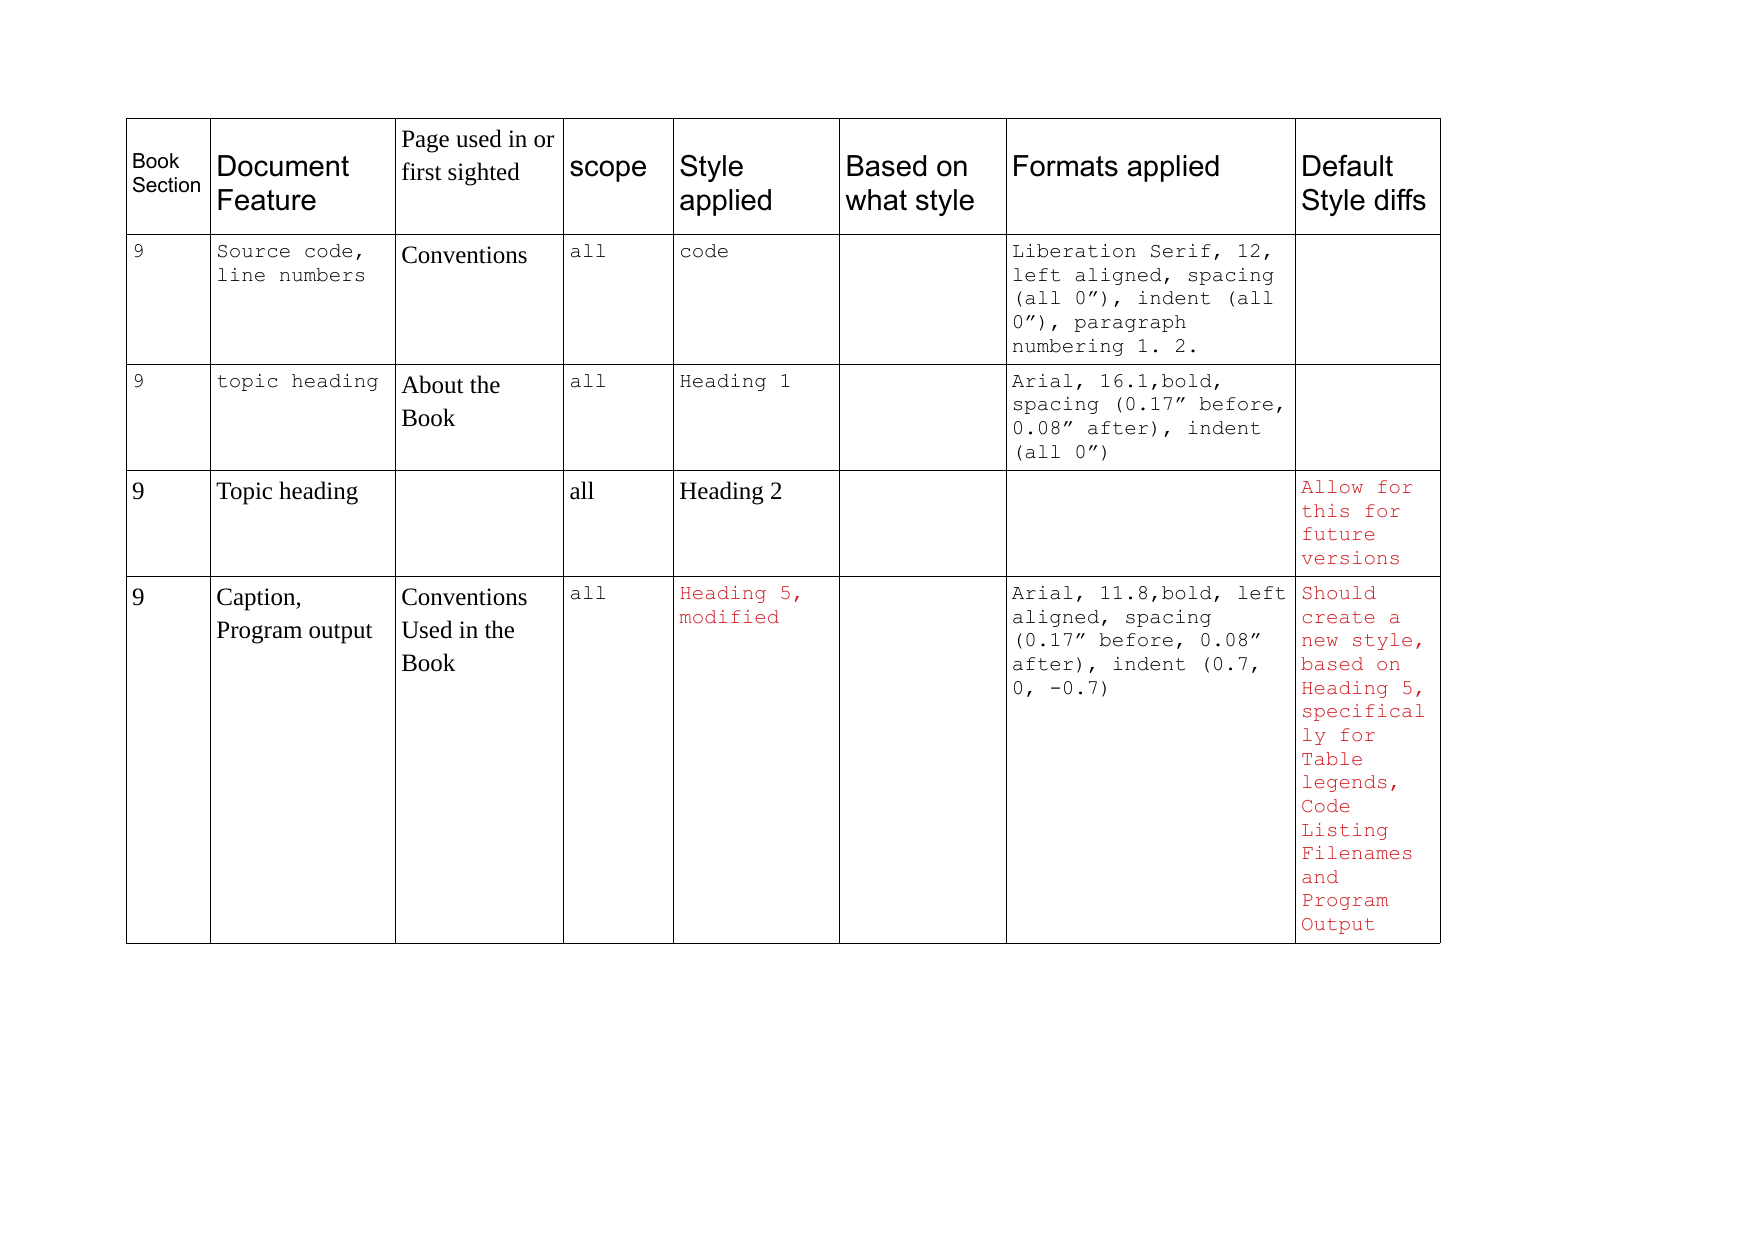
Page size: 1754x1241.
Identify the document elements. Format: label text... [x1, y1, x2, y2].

table_header scope [564, 119, 673, 234]
table_cell Allow for this for future versions [1296, 471, 1440, 576]
table_cell 9 [127, 365, 210, 470]
table_cell Conventions Used in the Book [396, 577, 563, 942]
table_header Book Section [127, 119, 210, 234]
table_cell [840, 577, 1006, 942]
table_cell Topic heading [211, 471, 395, 576]
table_cell [1296, 235, 1440, 364]
table_header Default Style diffs [1296, 119, 1440, 234]
table_header Style applied [674, 119, 839, 234]
table_cell all [564, 577, 673, 942]
table_cell all [564, 365, 673, 470]
table_cell all [564, 471, 673, 576]
table_cell Arial, 11.8,bold, left aligned, spacing (0.17” before, 0.08” after), indent (0.7, 0, -0.7) [1007, 577, 1295, 942]
table_cell 9 [127, 235, 210, 364]
table_cell Conventions [396, 235, 563, 364]
table_header Formats applied [1007, 119, 1295, 234]
table_cell Source code, line numbers [211, 235, 395, 364]
table_cell topic heading [211, 365, 395, 470]
table_cell 9 [127, 471, 210, 576]
table_cell [1007, 471, 1295, 576]
table_cell Heading 2 [674, 471, 839, 576]
table_header Based on what style [840, 119, 1006, 234]
table_cell Heading 5, modified [674, 577, 839, 942]
table_cell Caption, Program output [211, 577, 395, 942]
table_cell [840, 471, 1006, 576]
table_cell Arial, 16.1,bold, spacing (0.17” before, 0.08” after), indent (all 0”) [1007, 365, 1295, 470]
table_cell Liberation Serif, 12, left aligned, spacing (all 0”), indent (all 0”), paragraph numbering 1. 2. [1007, 235, 1295, 364]
table_cell About the Book [396, 365, 563, 470]
table_cell [396, 471, 563, 576]
table_cell Should create a new style, based on Heading 5, specifically for Table legends, Code Listing Filenames and Program Output [1296, 577, 1440, 942]
table_cell [1296, 365, 1440, 470]
table_cell code [674, 235, 839, 364]
table_cell 9 [127, 577, 210, 942]
table_cell Heading 1 [674, 365, 839, 470]
table_cell [840, 365, 1006, 470]
table_header Page used in or first sighted [396, 119, 563, 234]
table_header Document Feature [211, 119, 395, 234]
table_cell all [564, 235, 673, 364]
table_cell [840, 235, 1006, 364]
